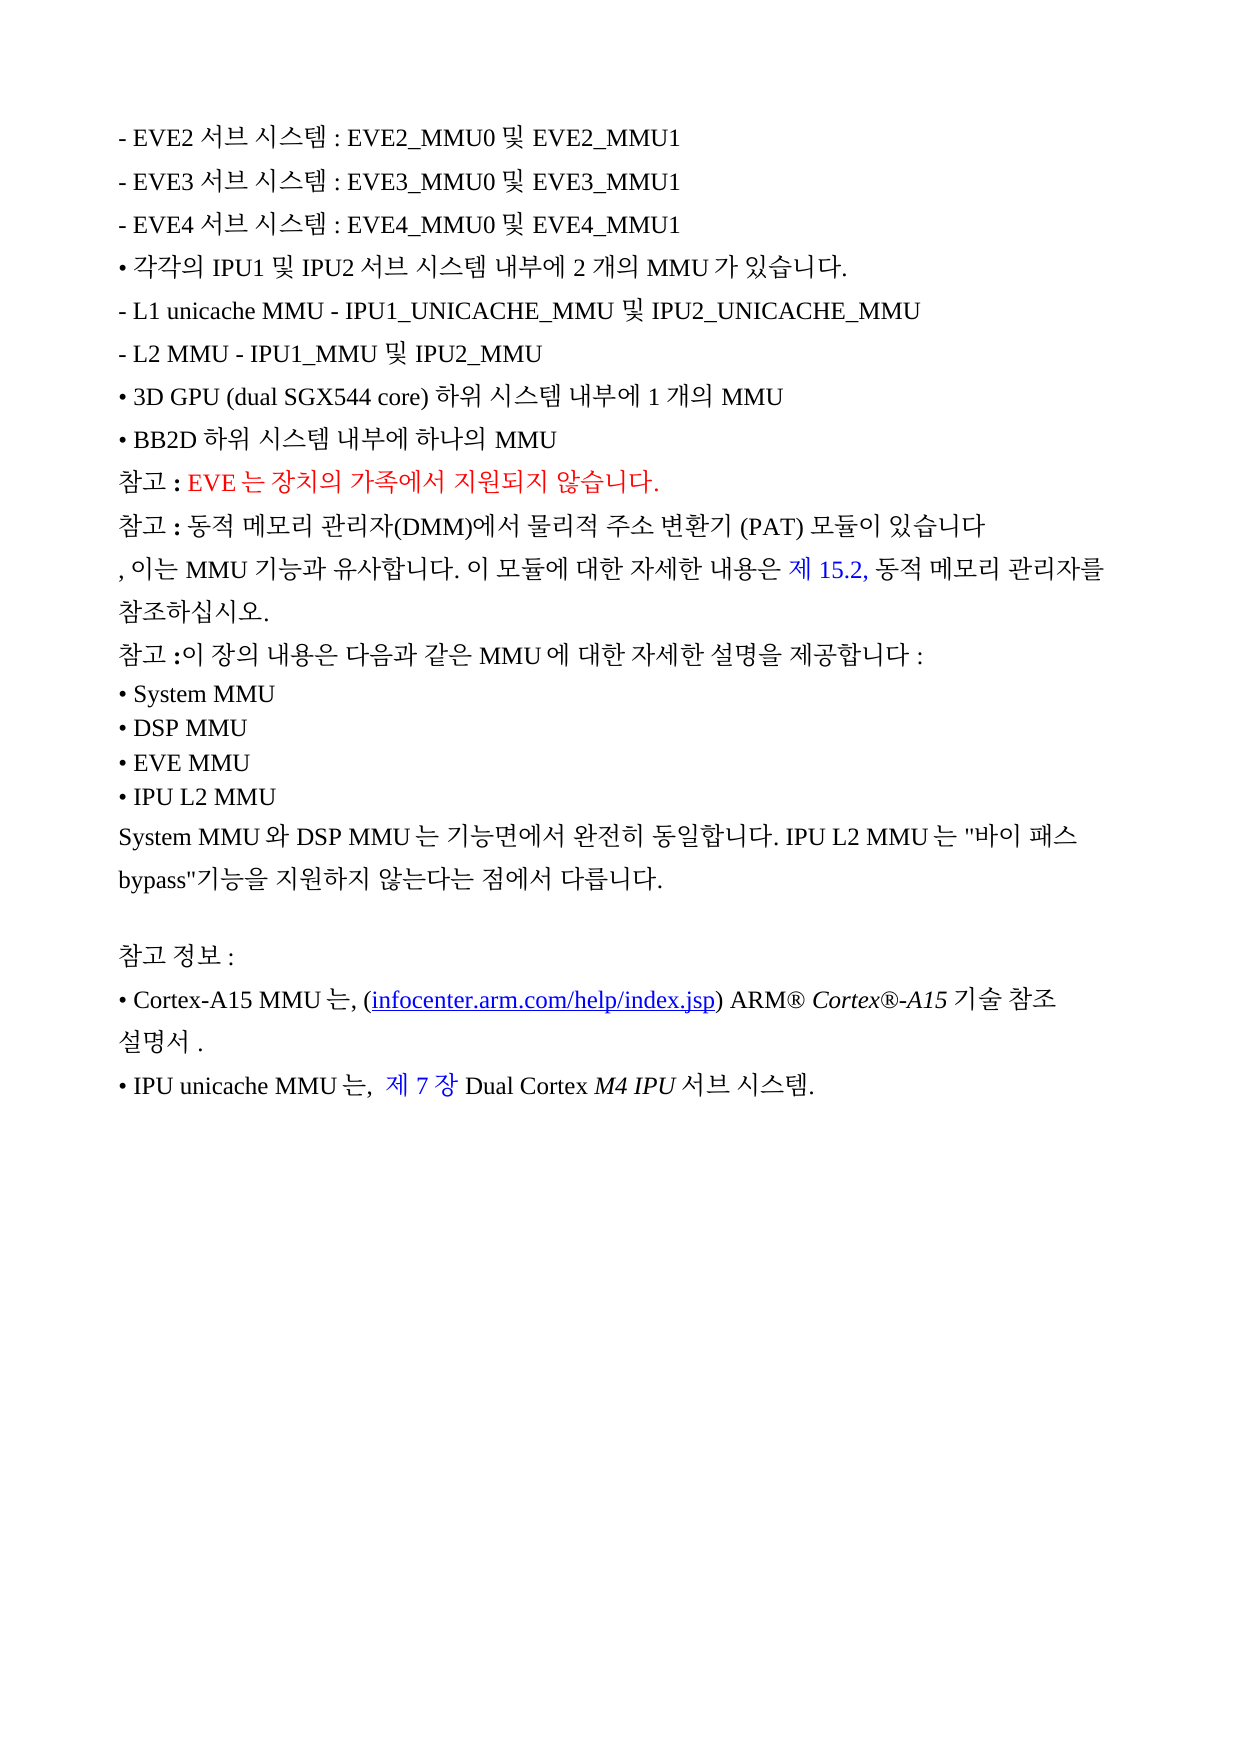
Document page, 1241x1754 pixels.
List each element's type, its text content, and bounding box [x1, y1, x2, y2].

text 참고 : EVE는 장치의 가족에서 지원되지 않습니다. [118, 463, 1122, 499]
text • IPU L2 MMU [118, 782, 1122, 811]
text • EVE MMU [118, 748, 1122, 776]
text - L1 unicache MMU - IPU1_UNICACHE_MMU 및 IPU2_UNICACHE_MMU [118, 291, 1122, 327]
text , 이는 MMU 기능과 유사합니다. 이 모듈에 대한 자세한 내용은 제 15.2, 동적 메모리 관리자를 참조하십시오. [118, 549, 1122, 628]
text • DSP MMU [118, 713, 1122, 742]
text - EVE3 서브 시스템 : EVE3_MMU0 및 EVE3_MMU1 [118, 161, 1122, 197]
text • Cortex-A15 MMU는, (infocenter.arm.com/help/index.jsp) ARM® Cortex®-A15 기술 참조 설명서 . [118, 979, 1122, 1059]
text 참고 정보 : [118, 936, 1122, 972]
text - EVE4 서브 시스템 : EVE4_MMU0 및 EVE4_MMU1 [118, 204, 1122, 240]
text • System MMU [118, 679, 1122, 707]
text System MMU와 DSP MMU는 기능면에서 완전히 동일합니다. IPU L2 MMU는 "바이 패스bypass"기능을 지원하지 않는다는 점에서 다릅니다. [118, 817, 1122, 896]
text - L2 MMU - IPU1_MMU 및 IPU2_MMU [118, 334, 1122, 370]
text 참고 : 동적 메모리 관리자(DMM)에서 물리적 주소 변환기 (PAT) 모듈이 있습니다 [118, 506, 1122, 542]
text - EVE2 서브 시스템 : EVE2_MMU0 및 EVE2_MMU1 [118, 118, 1122, 154]
text • IPU unicache MMU는, 제 7 장 Dual Cortex M4 IPU 서브 시스템. [118, 1066, 1122, 1102]
text 참고 :이 장의 내용은 다음과 같은 MMU에 대한 자세한 설명을 제공합니다 : [118, 636, 1122, 672]
text • BB2D 하위 시스템 내부에 하나의 MMU [118, 420, 1122, 456]
text • 각각의 IPU1 및 IPU2 서브 시스템 내부에 2 개의 MMU가 있습니다. [118, 247, 1122, 283]
text • 3D GPU (dual SGX544 core) 하위 시스템 내부에 1 개의 MMU [118, 377, 1122, 413]
